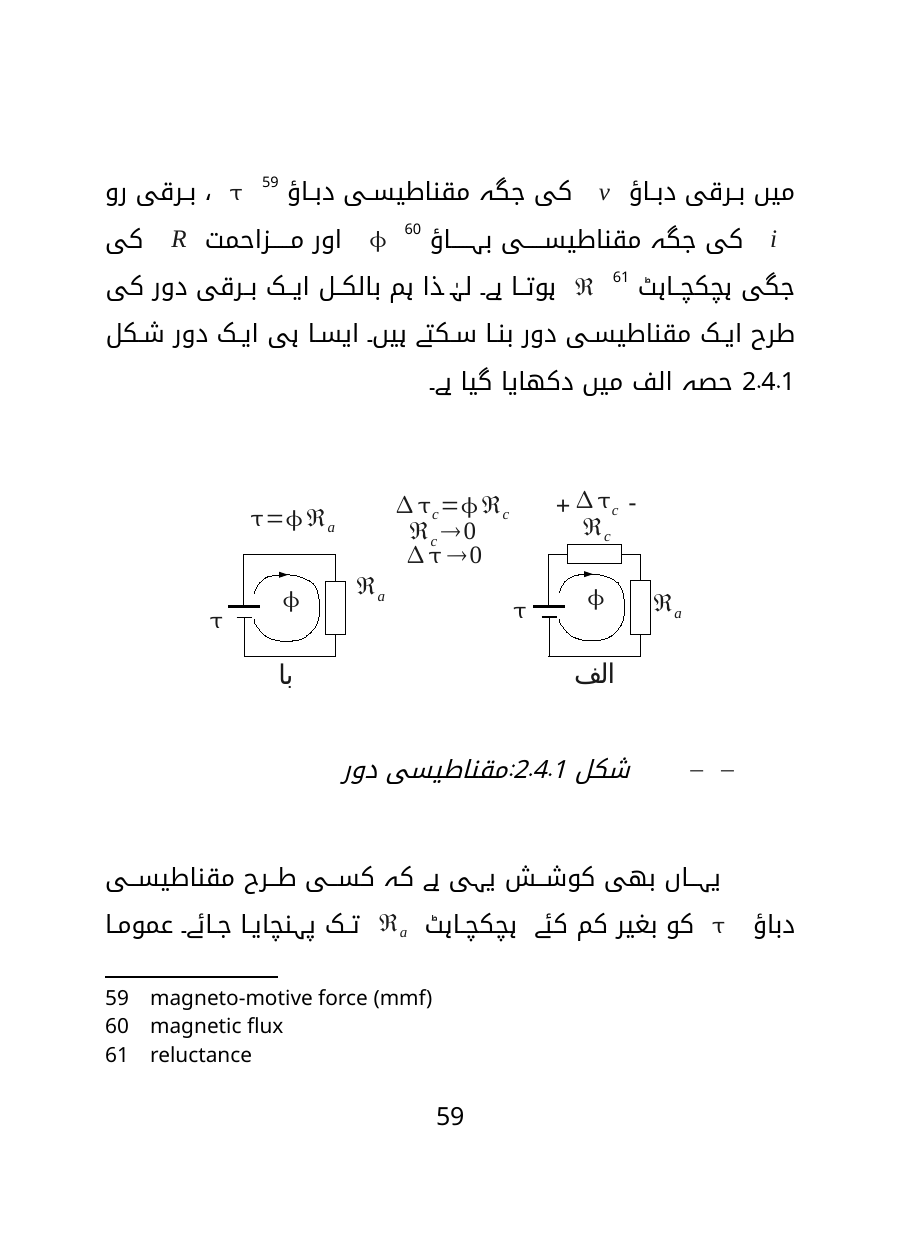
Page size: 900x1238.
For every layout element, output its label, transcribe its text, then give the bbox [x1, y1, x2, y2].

text magnetic flux [105, 1012, 795, 1040]
list شکل 25:مقناطیسی دور [179, 431, 721, 794]
text یہاں بھی کوشش یہی ہے کہ کسی طرح مقناطیسی دباؤ کو بغیر کم کئے ہچکچاہٹتک پہنچایا جائے۔ عموما خلائی درز کی ہچکچاہٹ ہوتی ہے اور مقناطیسی مرکز کی یہاں بھی اگرکو نظرانداز کرنا ممکن ہو تو ہمیں شکل 25 حصہ ب ملتا ہے جس میں مقناطیسی بہاؤ کو، بالکل اُوہم کے قانون کی طرح، مساوات سے حل کیا جا سکتا ہے۔ یعنی [105, 854, 795, 949]
text مقناطیسی دور بالکل برقی دور کی طرح ہوتے ہیں۔ بس ان میں برقی دباؤ کی جگہ مقناطیسی دباؤ ، برقی رو کی جگہ مقناطیسی بہاؤ اور مزاحمت کی جگی ہچکچاہٹ ہوتا ہے۔ لہٰذا ہم بالکل ایک برقی دور کی طرح ایک مقناطیسی دور بنا سکتے ہیں۔ ایسا ہی ایک دور شکل 25 حصہ الف میں دکھایا گیا ہے۔ [105, 168, 795, 406]
text reluctance [105, 1040, 795, 1068]
text magneto-motive force (mmf) [105, 983, 795, 1012]
